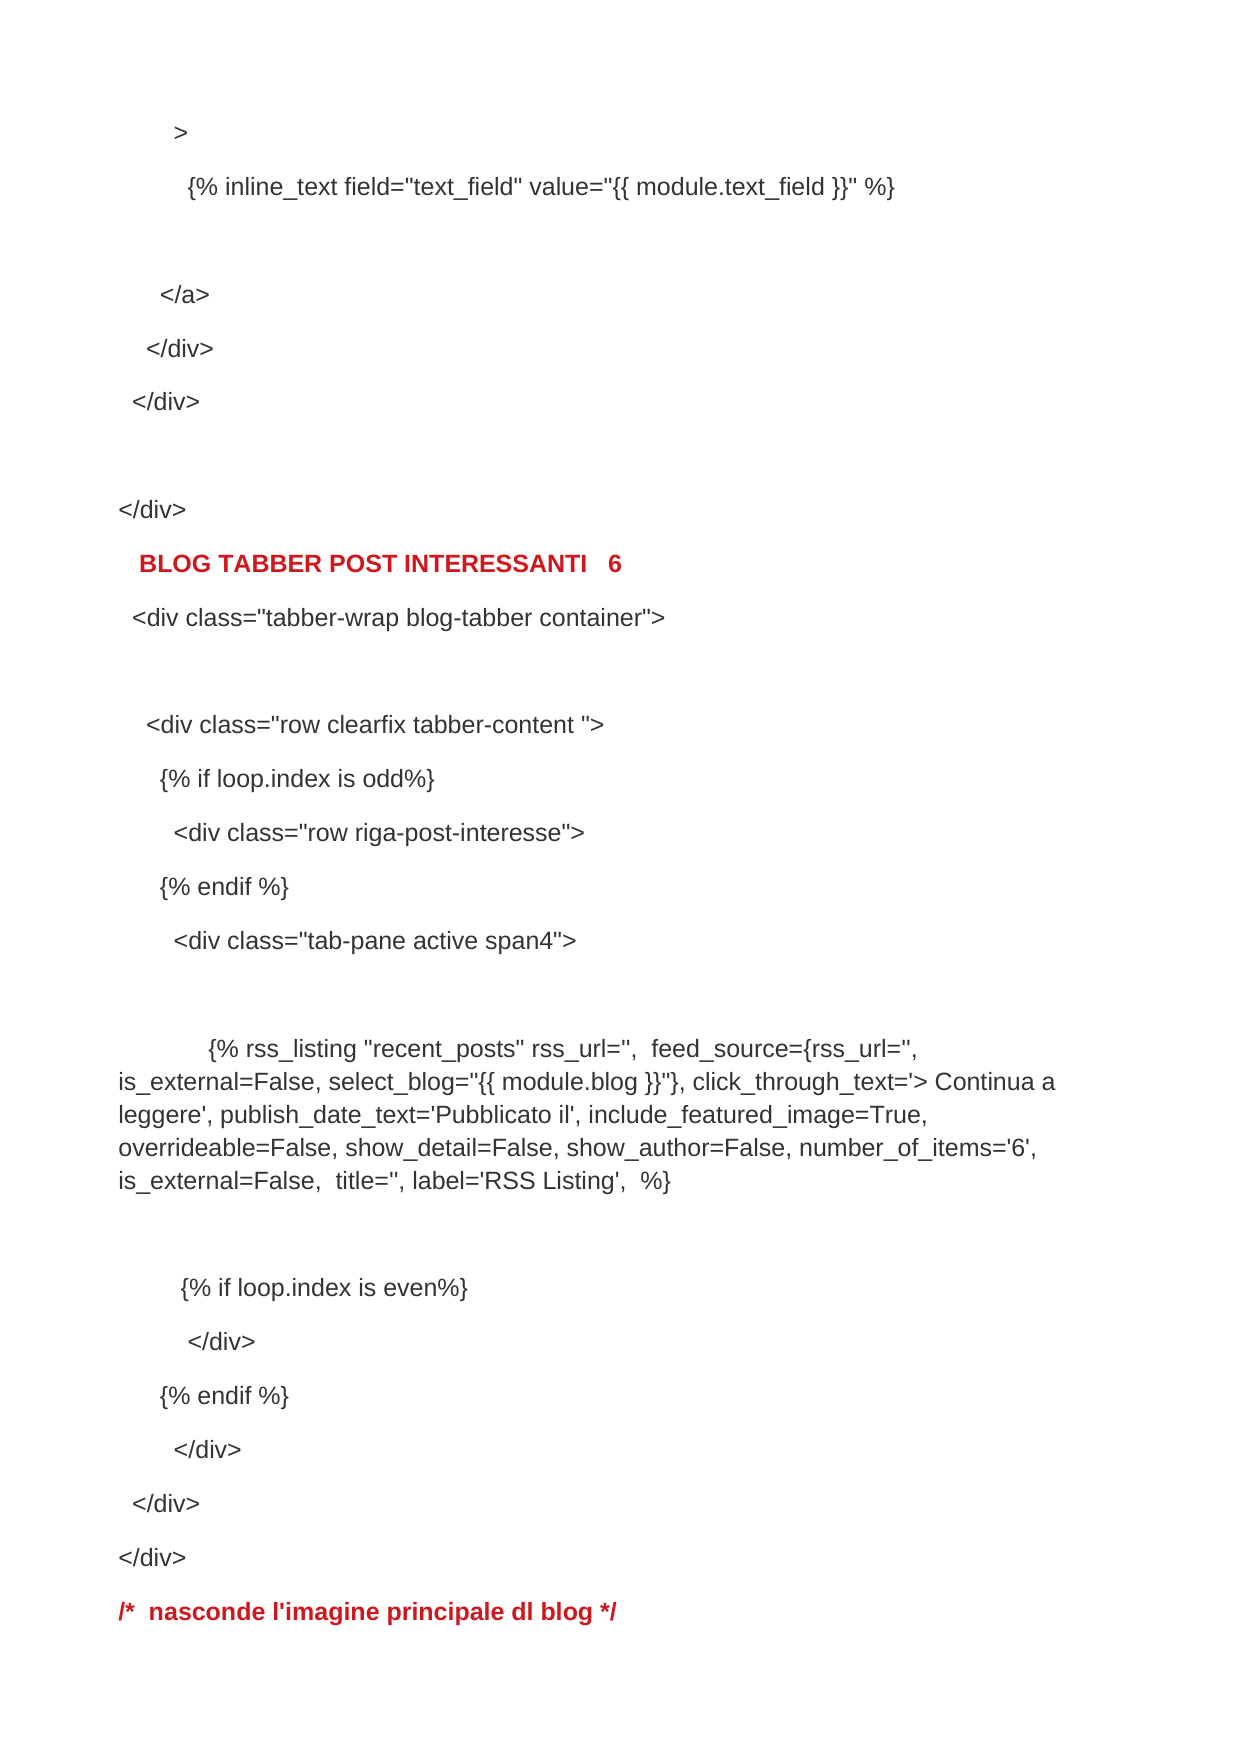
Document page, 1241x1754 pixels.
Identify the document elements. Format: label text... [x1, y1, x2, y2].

text {% if loop.index is odd%} [118, 764, 1122, 793]
text > [118, 118, 1122, 147]
text {% rss_listing "recent_posts" rss_url='', feed_source={rss_url='', is_external=False, select_blog="{{ module.blog }}"}, click_through_text='> Continua a leggere', publish_date_text='Pubblicato il', include_featured_image=True, overrideable=False, show_detail=False, show_author=False, number_of_items='6', is_external=False, title='', label='RSS Listing', %} [118, 1034, 1122, 1194]
text /* nasconde l'imagine principale dl blog */ [118, 1597, 1122, 1625]
text </div> [118, 333, 1122, 362]
text <div class="row clearfix tabber-content "> [118, 711, 1122, 739]
text {% inline_text field="text_field" value="{{ module.text_field }}" %} [118, 172, 1122, 201]
text </a> [118, 280, 1122, 308]
text </div> [118, 1435, 1122, 1464]
text {% endif %} [118, 1381, 1122, 1410]
text <div class="tab-pane active span4"> [118, 926, 1122, 955]
text <div class="tabber-wrap blog-tabber container"> [118, 603, 1122, 632]
text {% endif %} [118, 872, 1122, 901]
text </div> [118, 495, 1122, 524]
text </div> [118, 1543, 1122, 1571]
text </div> [118, 1327, 1122, 1356]
text </div> [118, 387, 1122, 416]
text <div class="row riga-post-interesse"> [118, 818, 1122, 847]
text {% if loop.index is even%} [118, 1273, 1122, 1302]
text </div> [118, 1489, 1122, 1518]
text BLOG TABBER POST INTERESSANTI 6 [118, 549, 1122, 578]
